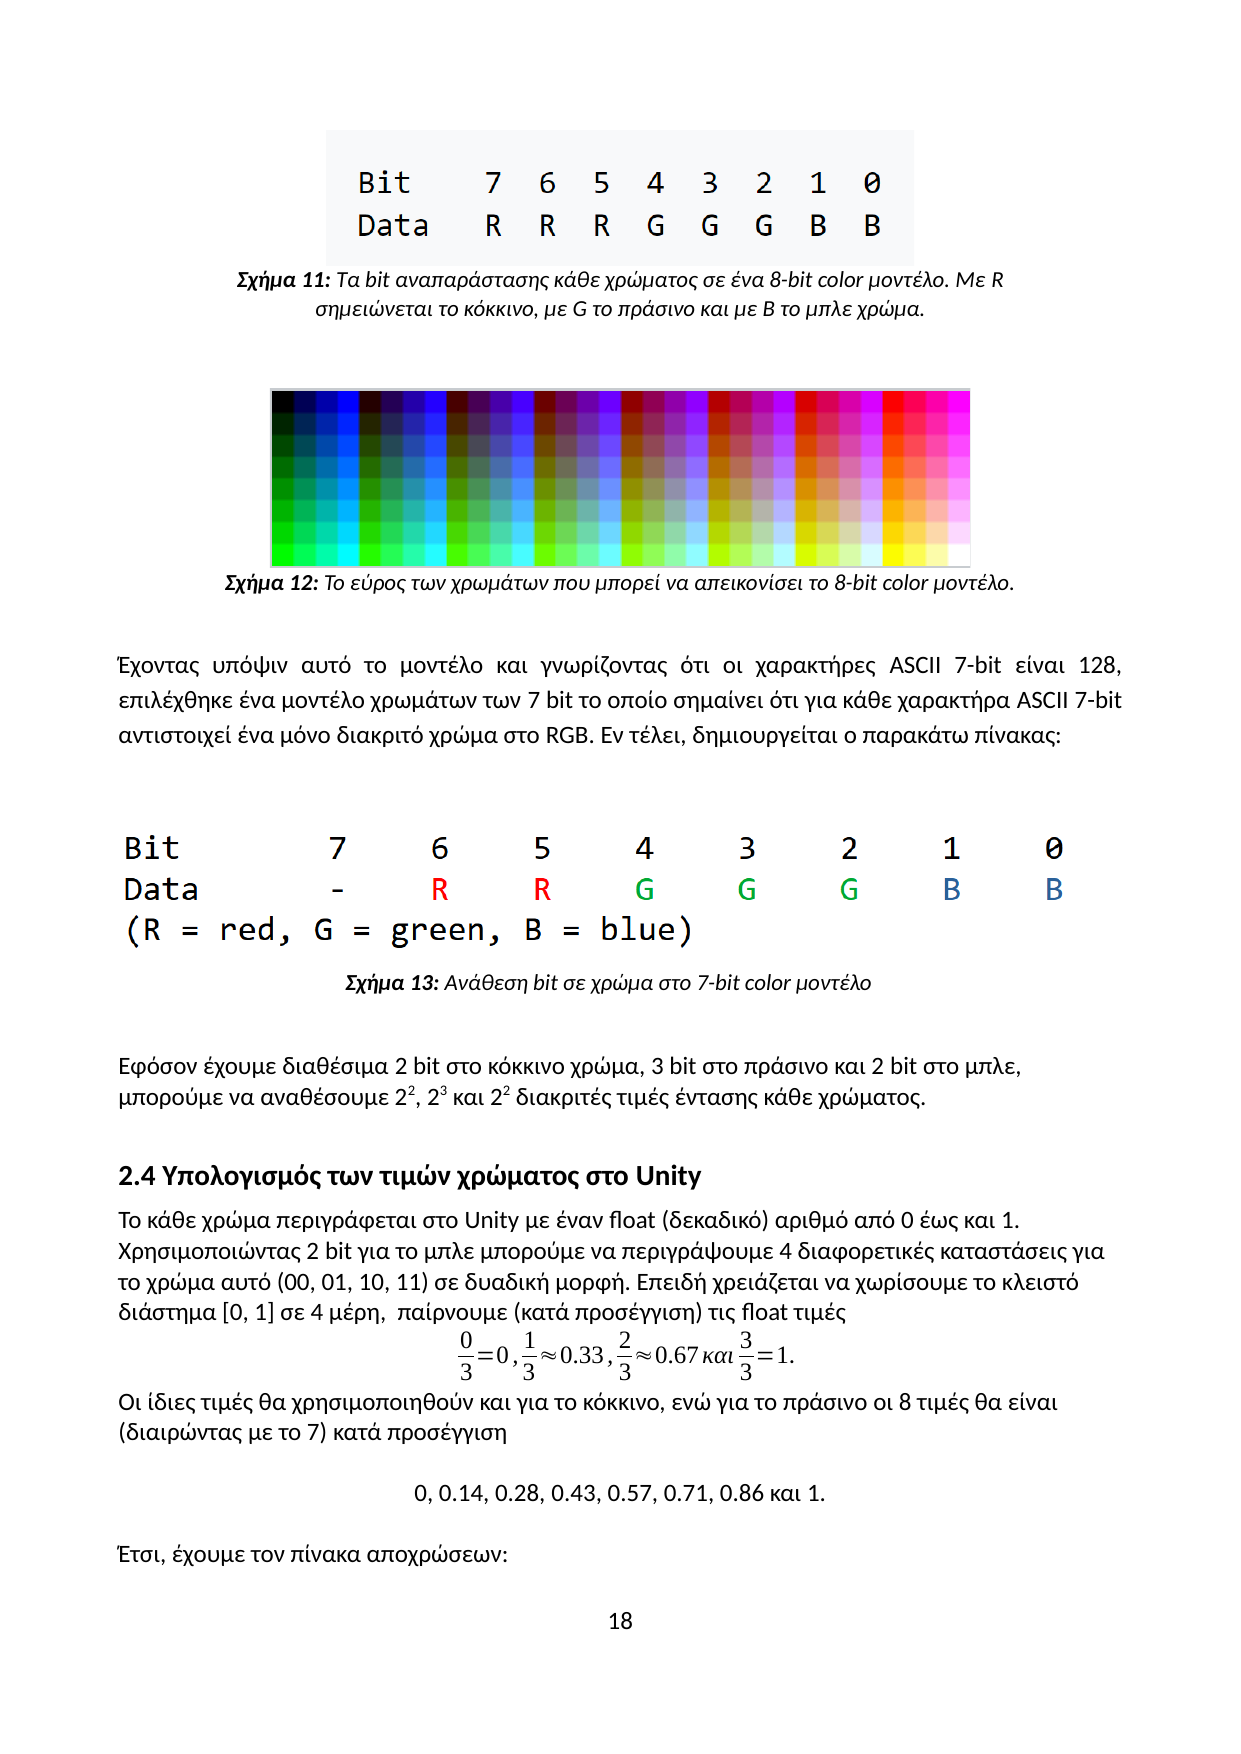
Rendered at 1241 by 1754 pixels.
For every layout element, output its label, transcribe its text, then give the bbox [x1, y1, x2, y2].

text Εφόσον έχουμε διαθέσιμα 2 bit στο κόκκινο χρώμα, 3 bit στο πράσινο και 2 bit στο μπλε, μπορούμε να αναθέσουμε 22, 23 και 22 διακριτές τιμές έντασης κάθε χρώματος. [118, 1050, 1122, 1111]
text Το κάθε χρώμα περιγράφεται στο Unity με έναν float (δεκαδικό) αριθμό από 0 έως και 1. Χρησιμοποιώντας 2 bit για το μπλε μπορούμε να περιγράψουμε 4 διαφορετικές καταστάσεις για το χρώμα αυτό (00, 01, 10, 11) σε δυαδική μορφή. Επειδή χρειάζεται να χωρίσουμε το κλειστό διάστημα [0, 1] σε 4 μέρη, παίρνουμε (κατά προσέγγιση) τις float τιμές [118, 1205, 1122, 1327]
text 0, 0.14, 0.28, 0.43, 0.57, 0.71, 0.86 και 1. [118, 1477, 1122, 1508]
picture [326, 130, 915, 266]
text Έτσι, έχουμε τον πίνακα αποχρώσεων: [118, 1538, 1122, 1569]
text Οι ίδιες τιμές θα χρησιμοποιηθούν και για το κόκκινο, ενώ για το πράσινο οι 8 τιμές θα είναι (διαιρώντας με το 7) κατά προσέγγιση [118, 1386, 1122, 1447]
picture [106, 819, 1111, 969]
text Σχήμα 11: Τα bit αναπαράστασης κάθε χρώματος σε ένα 8-bit color μοντέλο. Με R σημειώνεται το κόκκινο, με G το πράσινο και με B το μπλε χρώμα. [228, 131, 1012, 322]
text Σχήμα 13: Ανάθεση bit σε χρώμα στο 7-bit color μοντέλο [107, 969, 1111, 996]
text Σχήμα 12: Το εύρος των χρωμάτων που μπορεί να απεικονίσει το 8-bit color μοντέλο. [217, 388, 1023, 596]
subtitle 2.4 Υπολογισμός των τιμών χρώματος στο Unity [118, 1157, 1122, 1192]
text . [118, 1327, 1122, 1386]
picture [269, 388, 971, 568]
text Έχοντας υπόψιν αυτό το μοντέλο και γνωρίζοντας ότι οι χαρακτήρες ASCII 7-bit είναι 128, επιλέχθηκε ένα μοντέλο χρωμάτων των 7 bit το οποίο σημαίνει ότι για κάθε χαρακτήρα ASCII 7-bit αντιστοιχεί ένα μόνο διακριτό χρώμα στο RGB. Εν τέλει, δημιουργείται ο παρακάτω πίνακας: [118, 650, 1122, 750]
